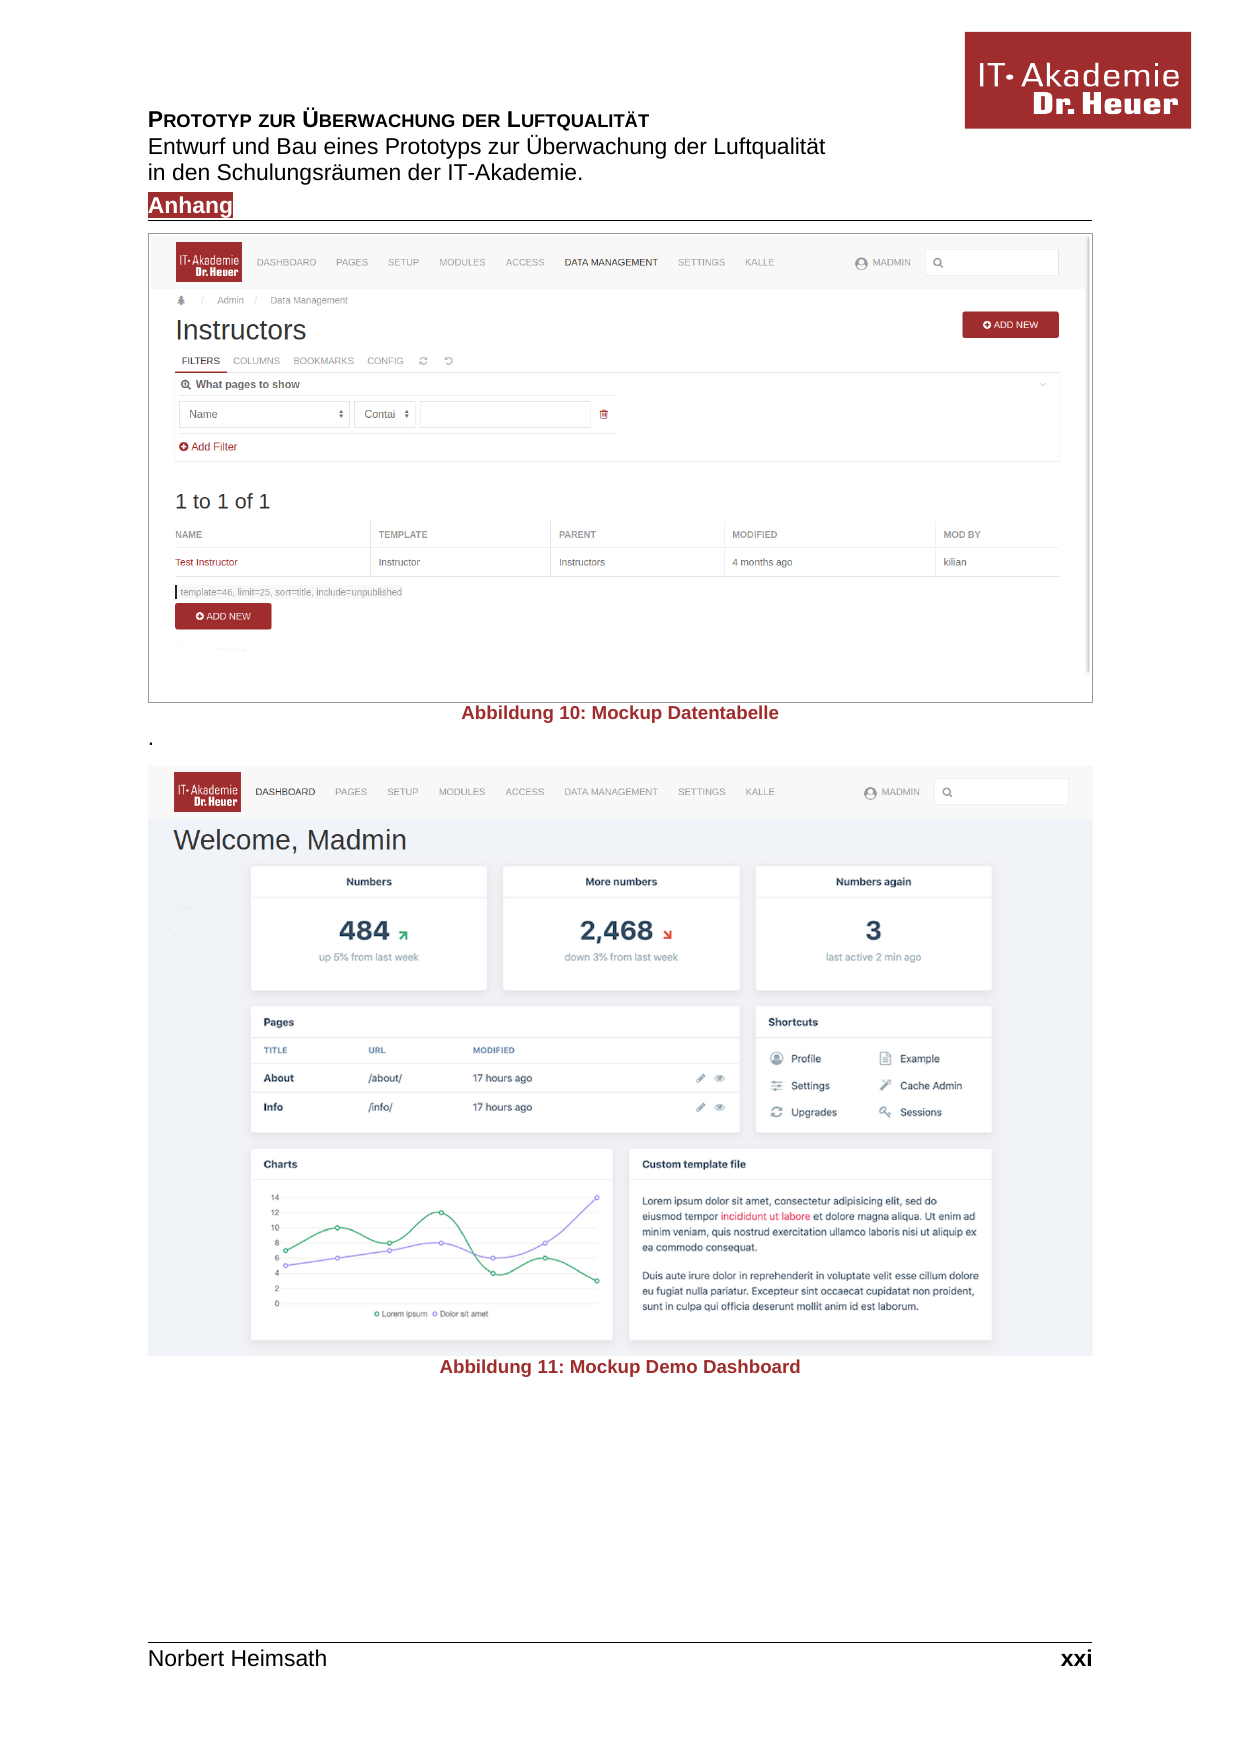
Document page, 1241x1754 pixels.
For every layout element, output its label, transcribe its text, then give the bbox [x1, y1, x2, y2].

text Abbildung 10: Mockup Datentabelle [148, 703, 1092, 723]
picture [150, 236, 1090, 699]
picture [147, 766, 1093, 1356]
text [149, 234, 1092, 702]
text Abbildung 11: Mockup Demo Dashboard [148, 1356, 1092, 1378]
text . [148, 723, 1092, 750]
